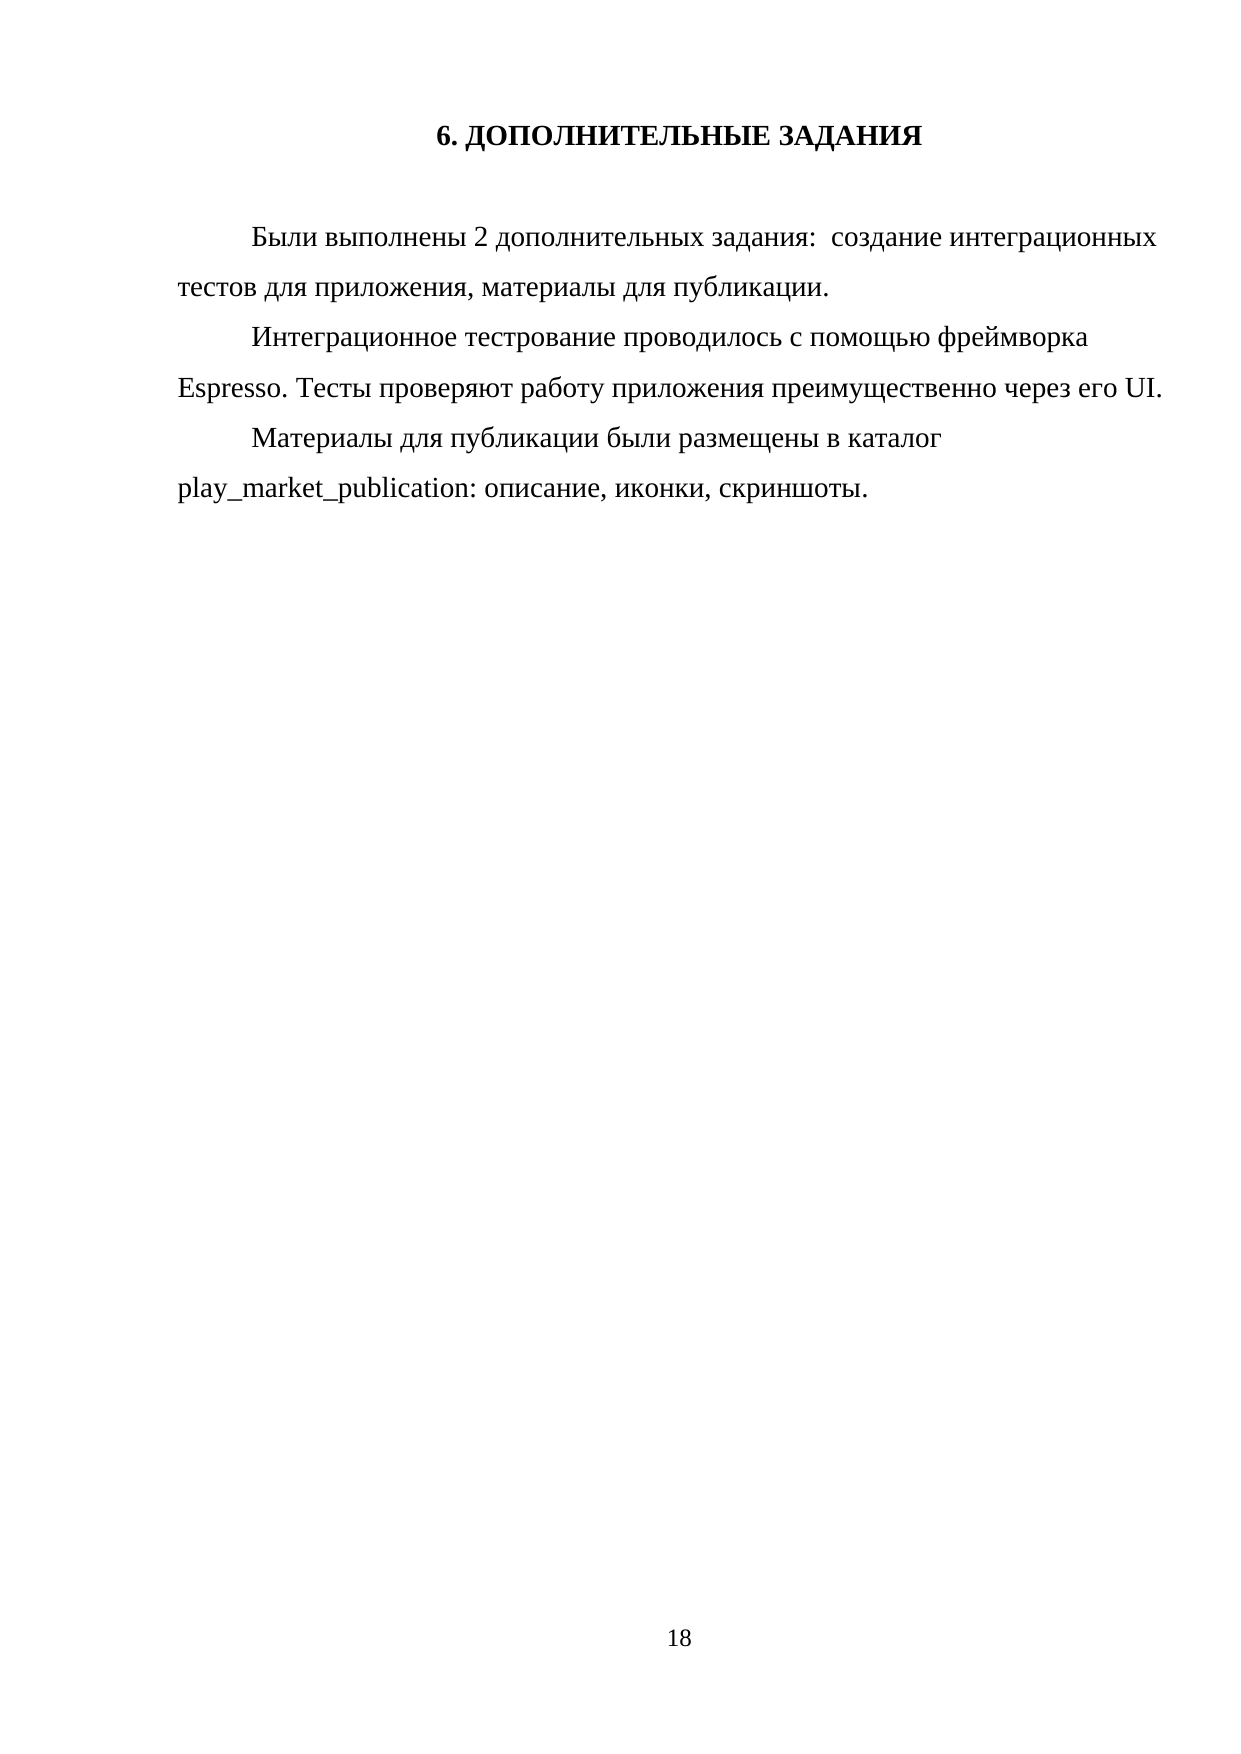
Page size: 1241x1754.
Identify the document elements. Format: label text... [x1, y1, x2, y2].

text 6. Дополнительные задания [177, 118, 1181, 152]
text Интеграционное тестрование проводилось с помощью фреймворка Espresso. Тесты проверяют работу приложения преимущественно через его UI. [177, 319, 1181, 403]
text Были выполнены 2 дополнительных задания: создание интеграционных тестов для приложения, материалы для публикации. [177, 219, 1181, 303]
text Материалы для публикации были размещены в каталог play_market_publication: описание, иконки, скриншоты. [177, 420, 1181, 504]
